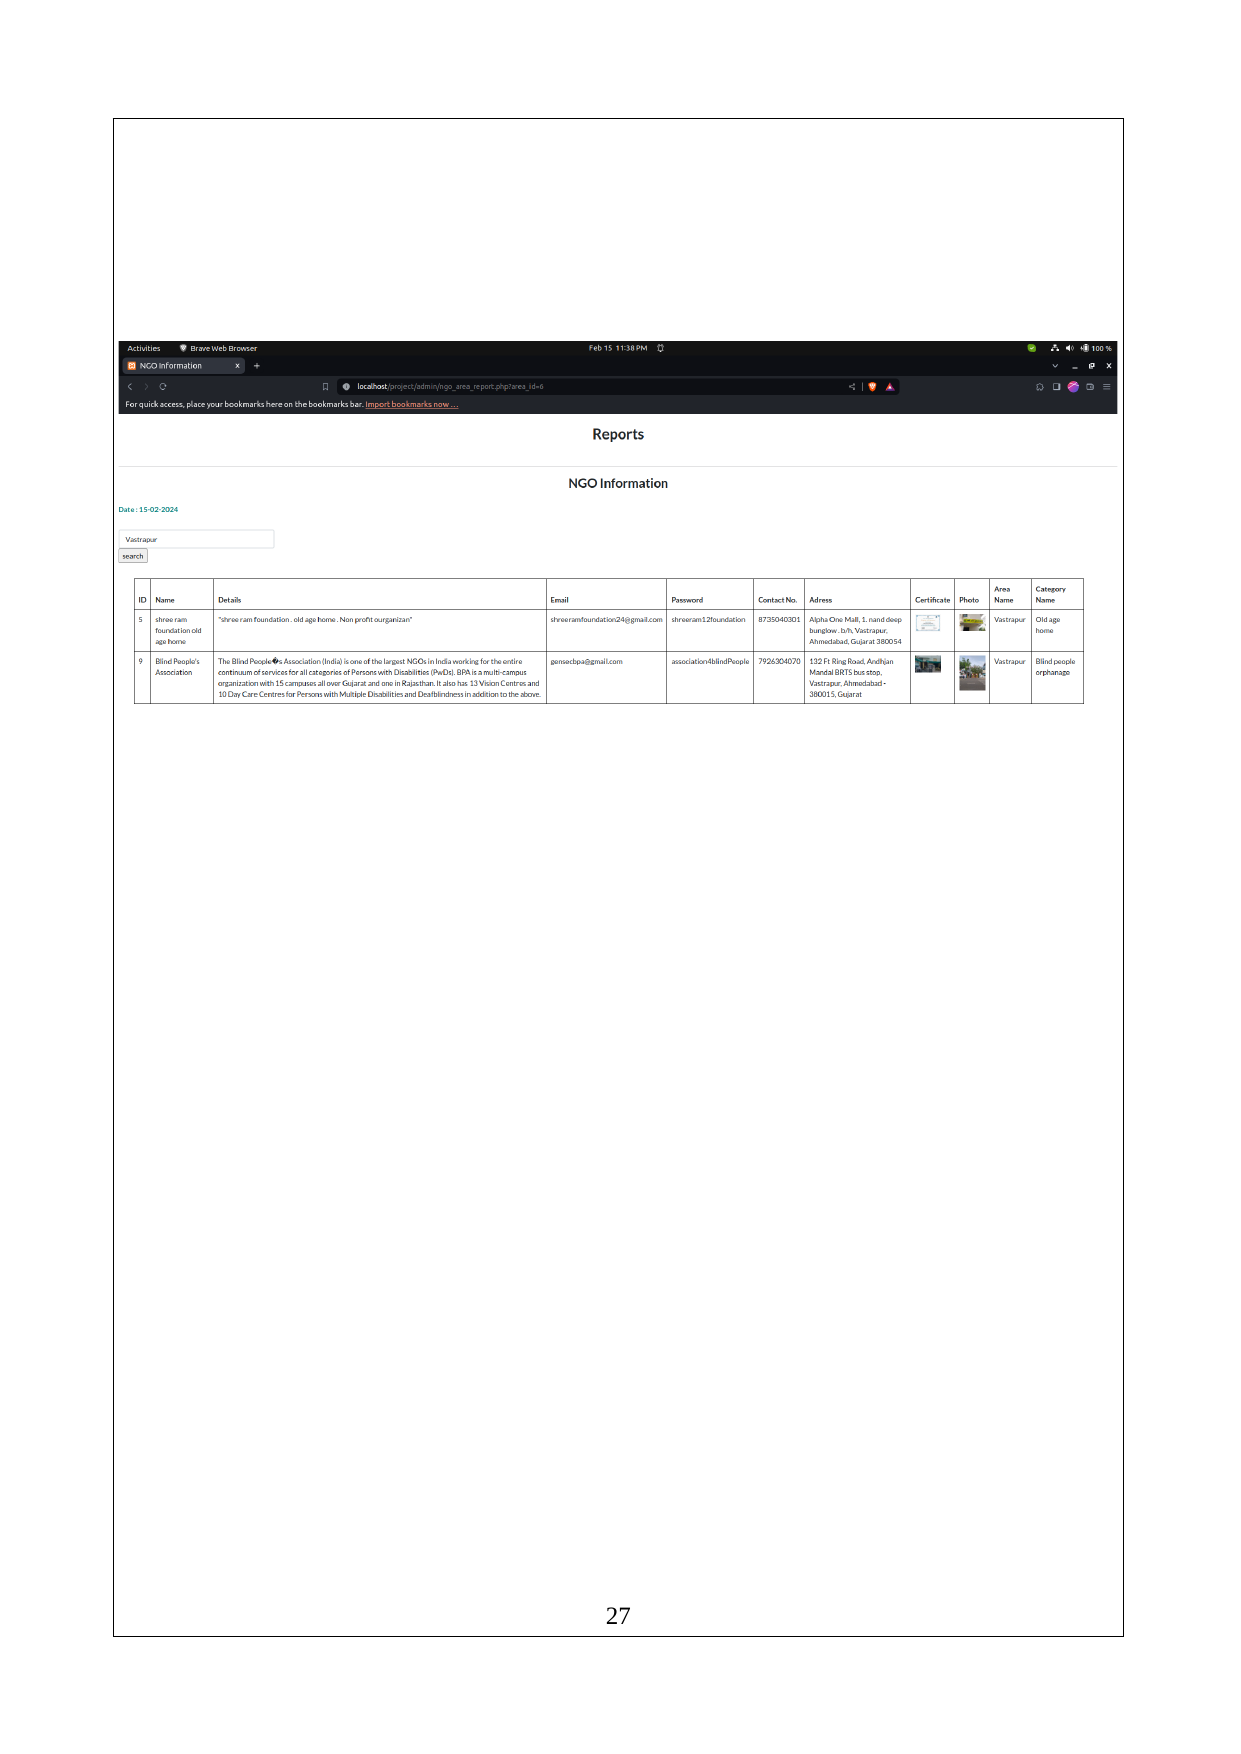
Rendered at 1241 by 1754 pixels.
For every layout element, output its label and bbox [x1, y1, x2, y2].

picture [118, 341, 1118, 904]
